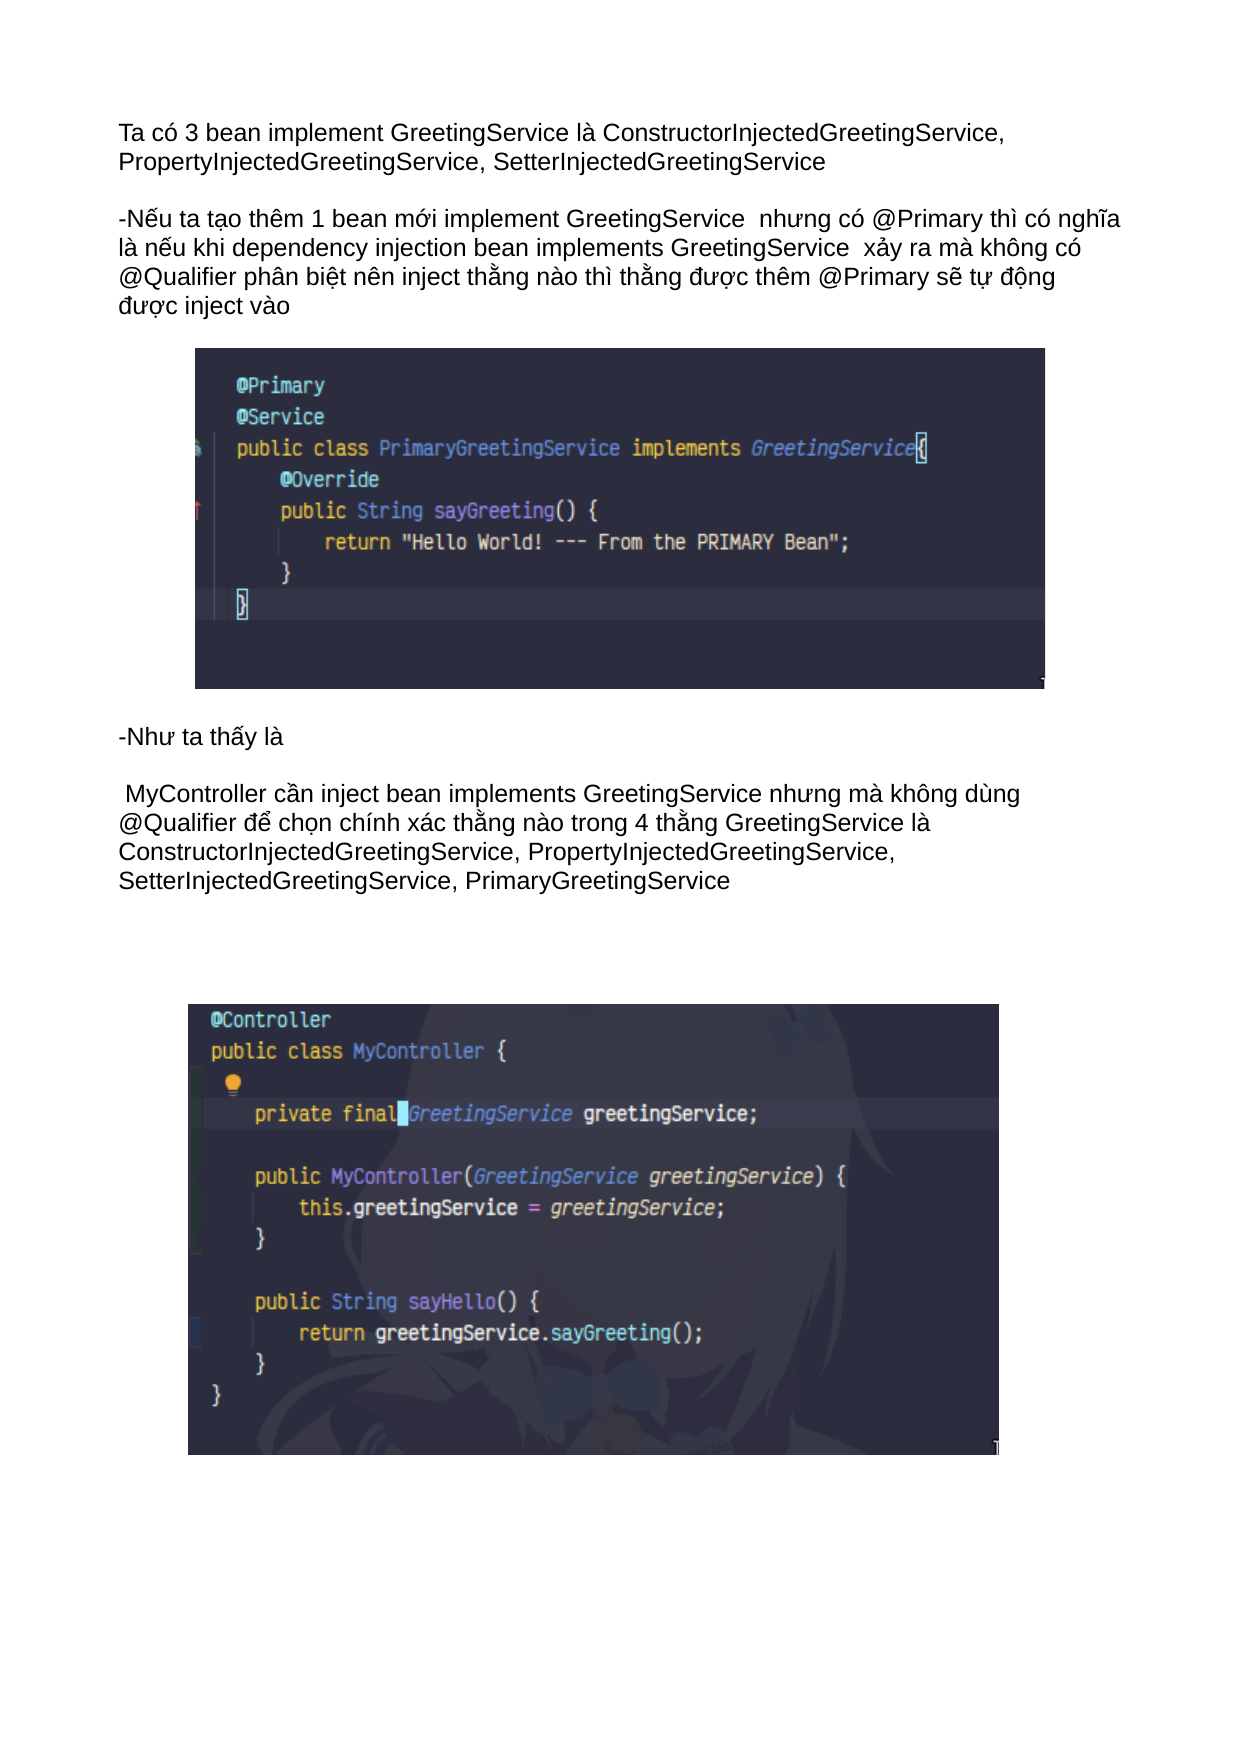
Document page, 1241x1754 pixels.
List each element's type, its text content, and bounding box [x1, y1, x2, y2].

text -Nếu ta tạo thêm 1 bean mới implement GreetingService nhưng có @Primary thì có nghĩa là nếu khi dependency injection bean implements GreetingService xảy ra mà không có @Qualifier phân biệt nên inject thằng nào thì thằng được thêm @Primary sẽ tự động được inject vào [118, 204, 1122, 319]
text Ta có 3 bean implement GreetingService là ConstructorInjectedGreetingService, PropertyInjectedGreetingService, SetterInjectedGreetingService [118, 118, 1122, 176]
text MyController cần inject bean implements GreetingService nhưng mà không dùng @Qualifier để chọn chính xác thằng nào trong 4 thằng GreetingService là ConstructorInjectedGreetingService, PropertyInjectedGreetingService, SetterInjectedGreetingService, PrimaryGreetingService [118, 779, 1122, 894]
text -Như ta thấy là [118, 722, 1122, 751]
picture [188, 1004, 999, 1455]
picture [195, 348, 1045, 689]
